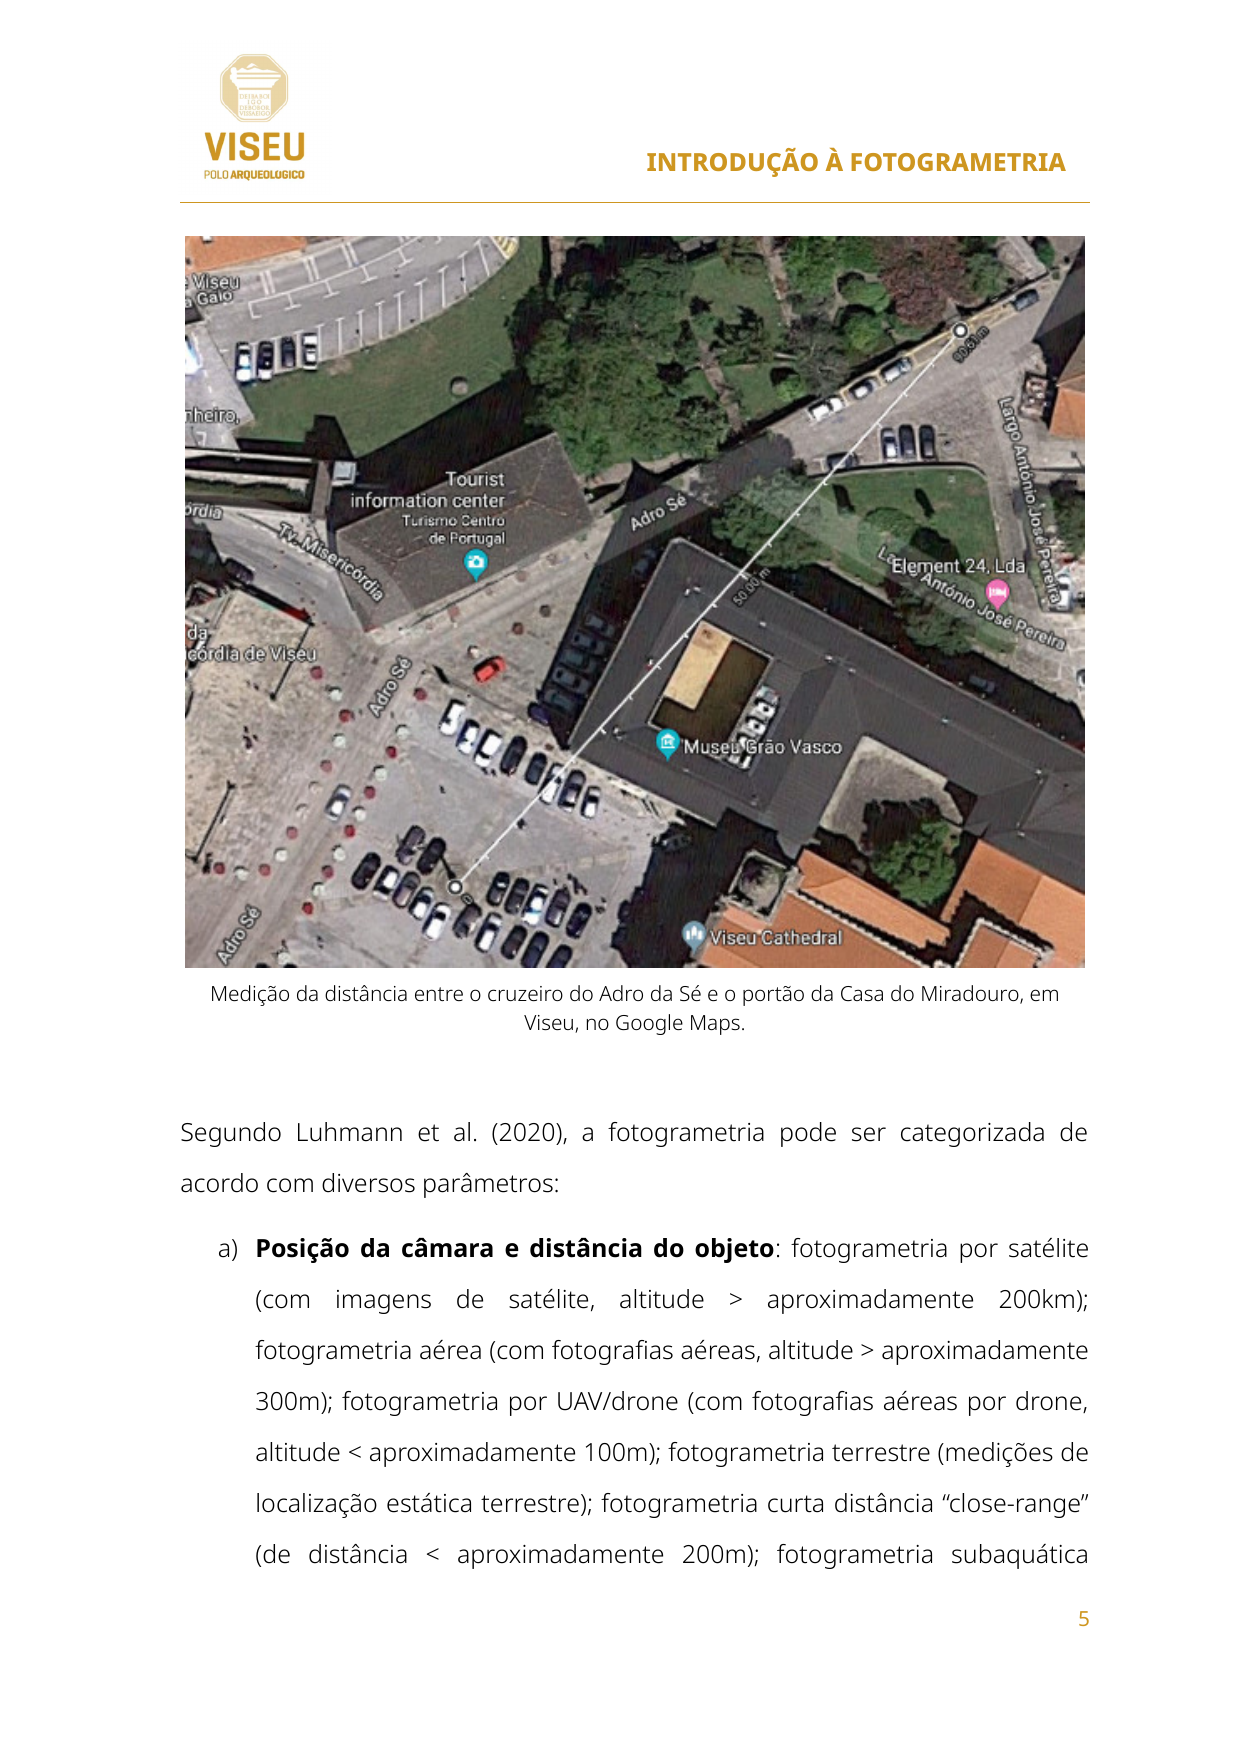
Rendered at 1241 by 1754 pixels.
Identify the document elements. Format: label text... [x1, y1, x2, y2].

text Medição da distância entre o cruzeiro do Adro da Sé e o portão da Casa do Miradouro, em Viseu, no Google Maps. [180, 232, 1090, 1036]
picture [185, 236, 1085, 968]
text Segundo Luhmann et al. (2020), a fotogrametria pode ser categorizada de acordo com diversos parâmetros: [180, 1114, 1090, 1199]
list Posição da câmara e distância do objeto: fotogrametria por satélite (com imagens de satélite, altitude > aproximadamente 200km); fotogrametria aérea (com fotografias aéreas, altitude > aproximadamente 300m); fotogrametria por UAV/drone (com fotografias aéreas por drone, altitude < aproximadamente 100m); fotogrametria terrestre (medições de localização estática terrestre); fotogrametria curta distância “close-range” (de distância < aproximadamente 200m); fotogrametria subaquática [218, 1231, 1090, 1571]
